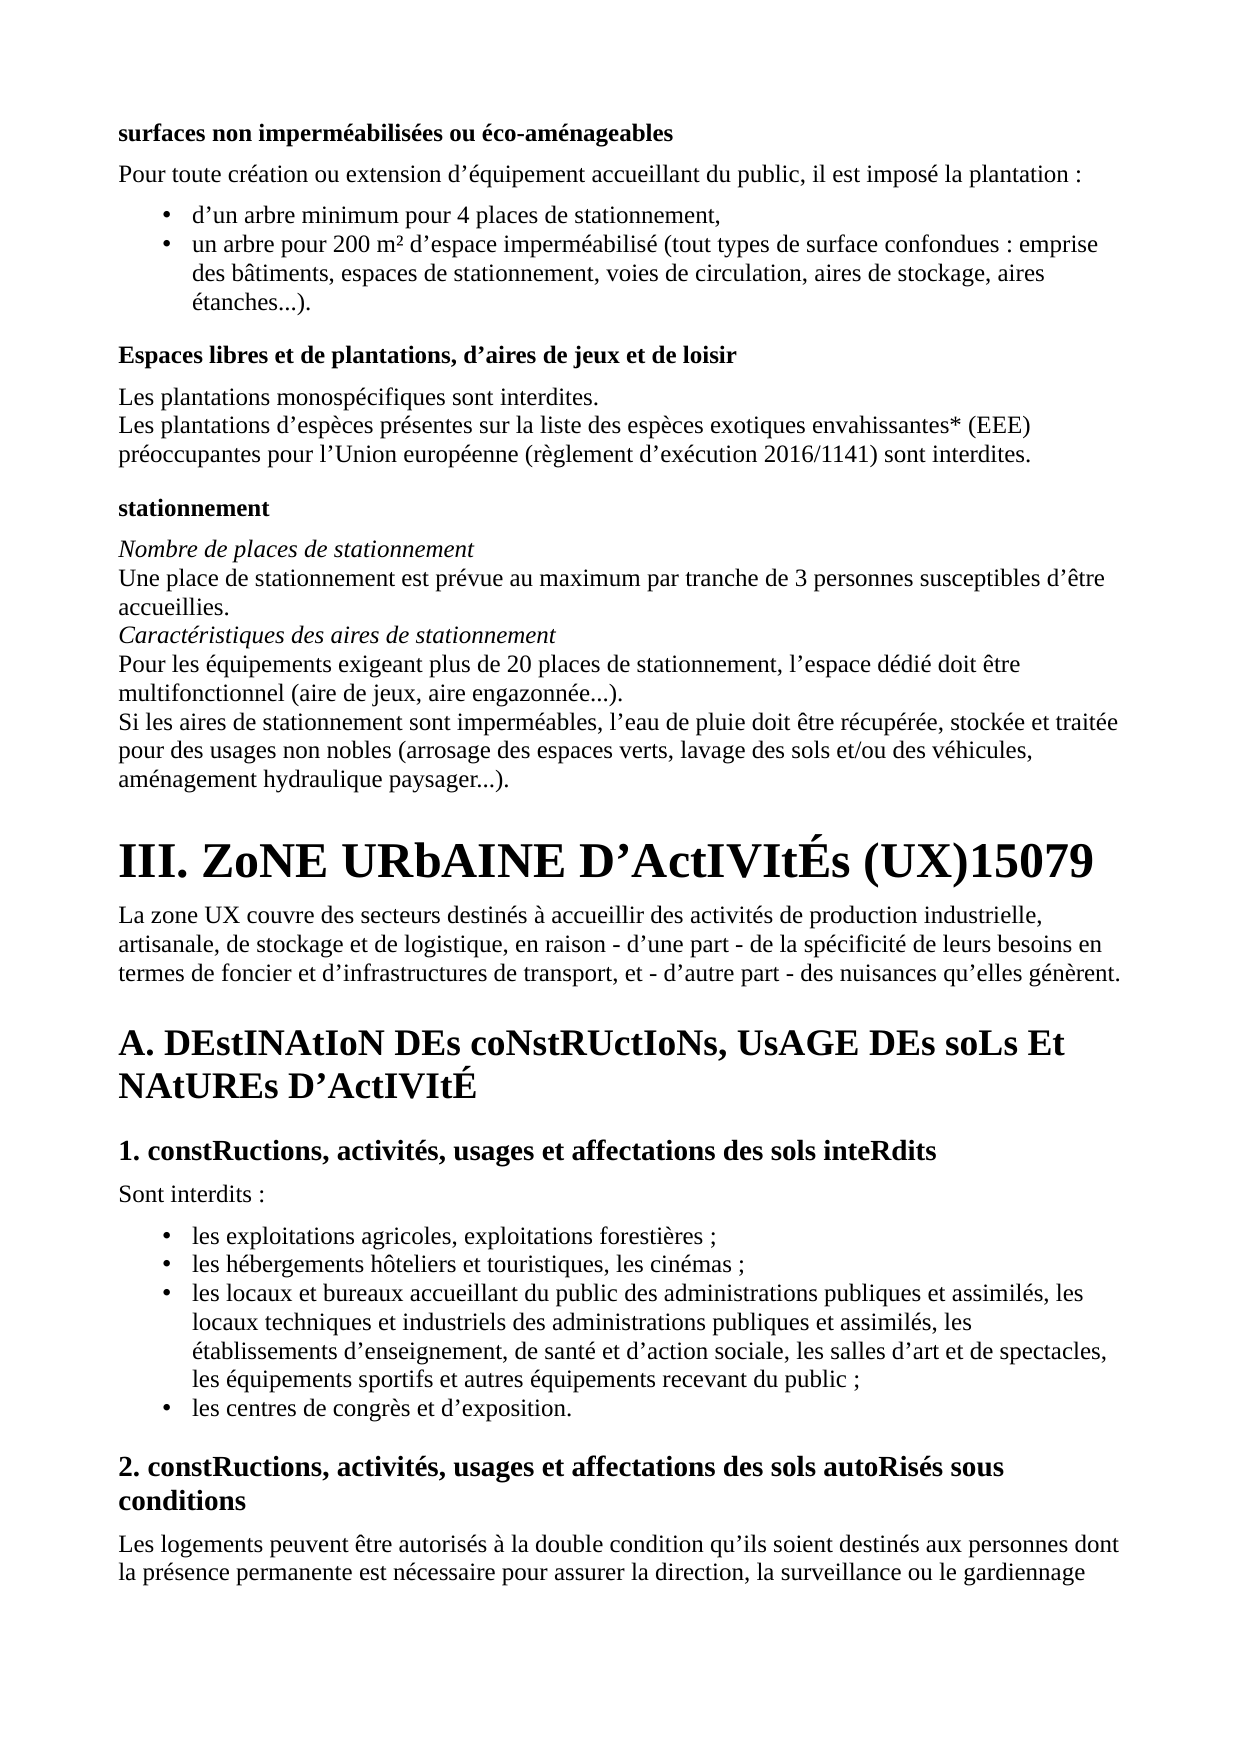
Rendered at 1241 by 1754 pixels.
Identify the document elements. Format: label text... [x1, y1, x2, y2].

text Pour les équipements exigeant plus de 20 places de stationnement, l’espace dédié doit être multifonctionnel (aire de jeux, aire engazonnée...). [118, 649, 1122, 707]
list d’un arbre minimum pour 4 places de stationnement, [162, 201, 1122, 229]
text Caractéristiques des aires de stationnement [118, 621, 1122, 649]
subtitle A. DEstINAtIoN DEs coNstRUctIoNs, UsAGE DEs soLs Et NAtUREs D’ActIVItÉ [118, 1020, 1122, 1106]
subtitle 1. constRuctions, activités, usages et affectations des sols inteRdits [118, 1133, 1122, 1167]
subtitle surfaces non imperméabilisées ou éco-aménageables [118, 118, 1122, 147]
text Pour toute création ou extension d’équipement accueillant du public, il est imposé la plantation : [118, 159, 1122, 188]
text Si les aires de stationnement sont imperméables, l’eau de pluie doit être récupérée, stockée et traitée pour des usages non nobles (arrosage des espaces verts, lavage des sols et/ou des véhicules, aménagement hydraulique paysager...). [118, 707, 1122, 793]
list les exploitations agricoles, exploitations forestières ; [162, 1221, 1122, 1249]
subtitle stationnement [118, 493, 1122, 522]
text Les logements peuvent être autorisés à la double condition qu’ils soient destinés aux personnes dont la présence permanente est nécessaire pour assurer la direction, la surveillance ou le gardiennage [118, 1529, 1122, 1586]
list les locaux et bureaux accueillant du public des administrations publiques et assimilés, les locaux techniques et industriels des administrations publiques et assimilés, les établissements d’enseignement, de santé et d’action sociale, les salles d’art et de spectacles, les équipements sportifs et autres équipements recevant du public ; [162, 1278, 1122, 1393]
subtitle III. ZoNE URbAINE D’ActIVItÉs (UX)15079 [118, 831, 1122, 888]
list les hébergements hôteliers et touristiques, les cinémas ; [162, 1249, 1122, 1278]
list un arbre pour 200 m² d’espace imperméabilisé (tout types de surface confondues : emprise des bâtiments, espaces de stationnement, voies de circulation, aires de stockage, aires étanches...). [162, 229, 1122, 316]
subtitle Espaces libres et de plantations, d’aires de jeux et de loisir [118, 341, 1122, 369]
text Sont interdits : [118, 1179, 1122, 1208]
text La zone UX couvre des secteurs destinés à accueillir des activités de production industrielle, artisanale, de stockage et de logistique, en raison - d’une part - de la spécificité de leurs besoins en termes de foncier et d’infrastructures de transport, et - d’autre part - des nuisances qu’elles génèrent. [118, 901, 1122, 987]
text Les plantations monospécifiques sont interdites. [118, 382, 1122, 411]
subtitle 2. constRuctions, activités, usages et affectations des sols autoRisés sous conditions [118, 1449, 1122, 1516]
text Les plantations d’espèces présentes sur la liste des espèces exotiques envahissantes* (EEE) préoccupantes pour l’Union européenne (règlement d’exécution 2016/1141) sont interdites. [118, 411, 1122, 468]
text Nombre de places de stationnement [118, 534, 1122, 563]
text Une place de stationnement est prévue au maximum par tranche de 3 personnes susceptibles d’être accueillies. [118, 563, 1122, 621]
list les centres de congrès et d’exposition. [162, 1393, 1122, 1422]
